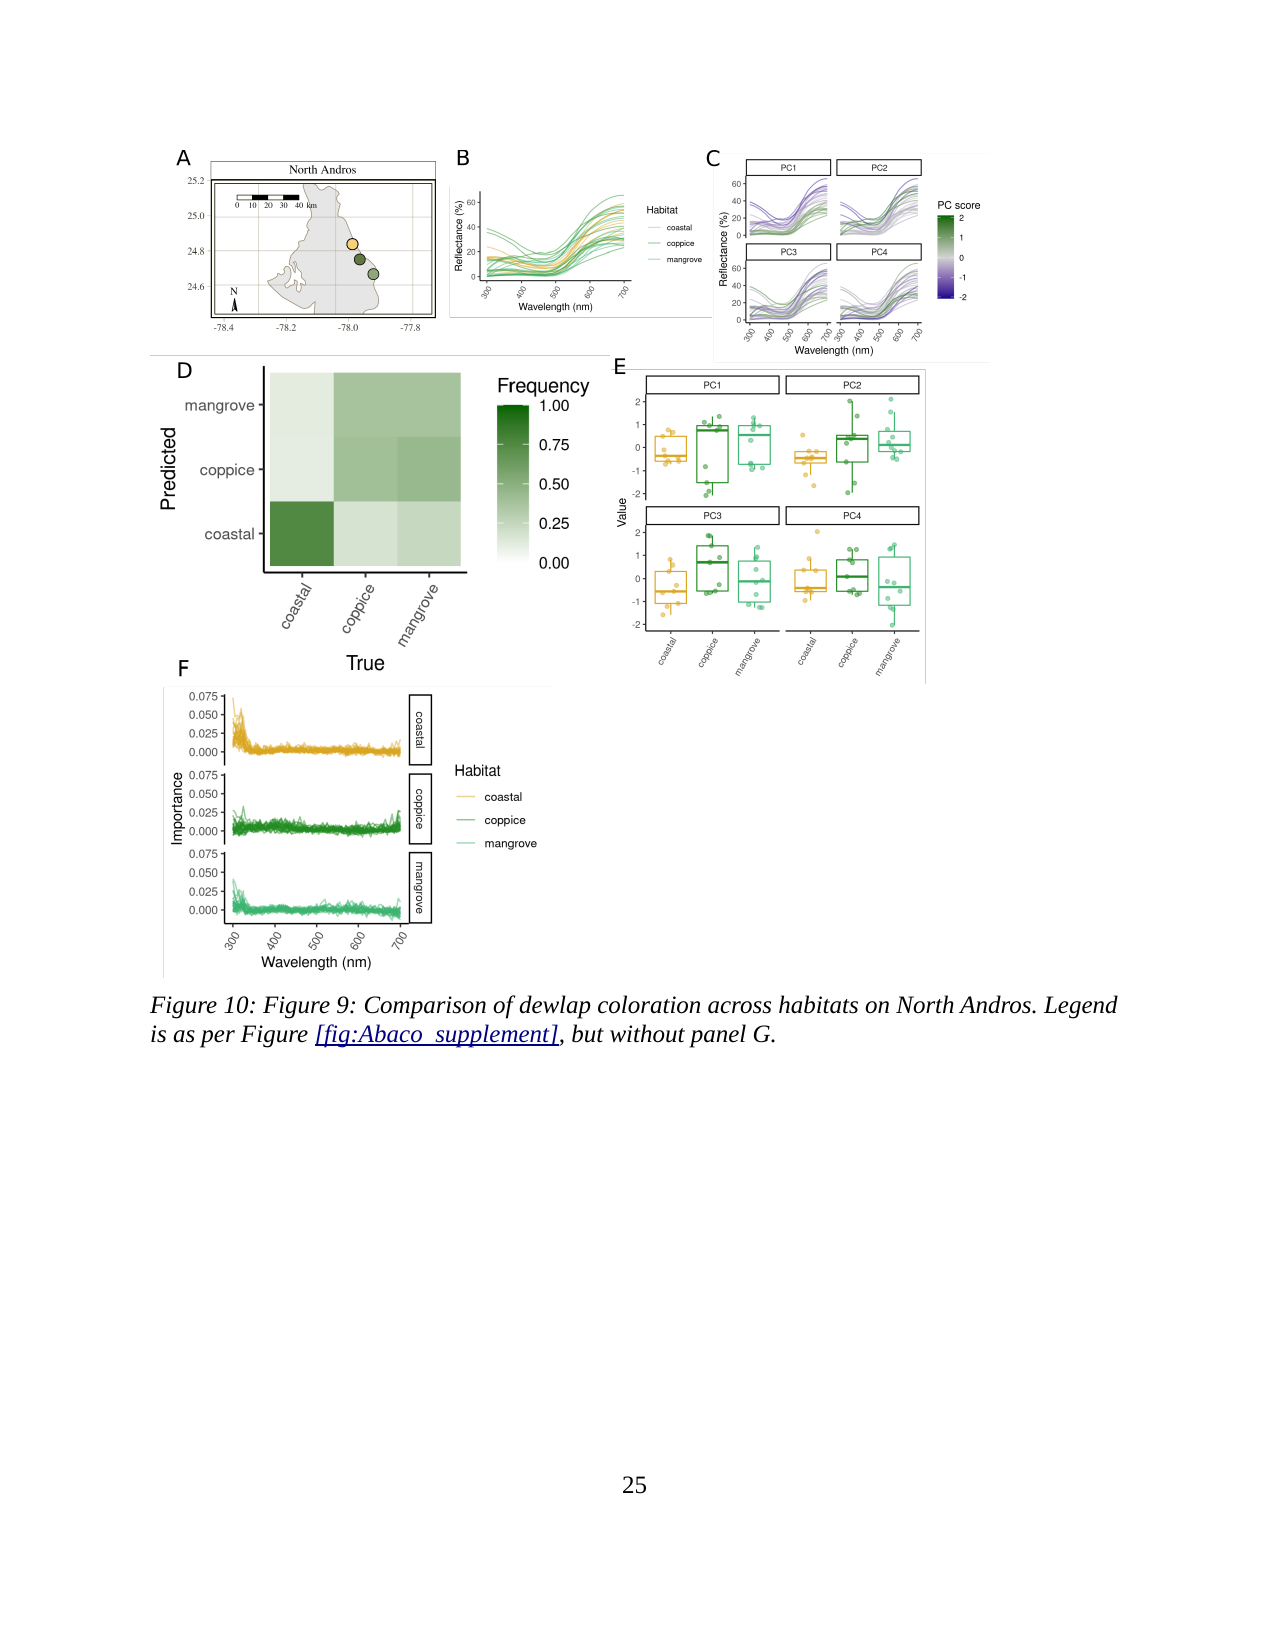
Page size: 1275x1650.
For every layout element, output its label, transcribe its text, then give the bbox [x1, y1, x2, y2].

text Figure 10: Figure 9: Comparison of dewlap coloration across habitats on North Andros. Legend is as per Figure [fig:Abaco_supplement], but without panel G. [150, 990, 1125, 1048]
picture [150, 150, 991, 978]
